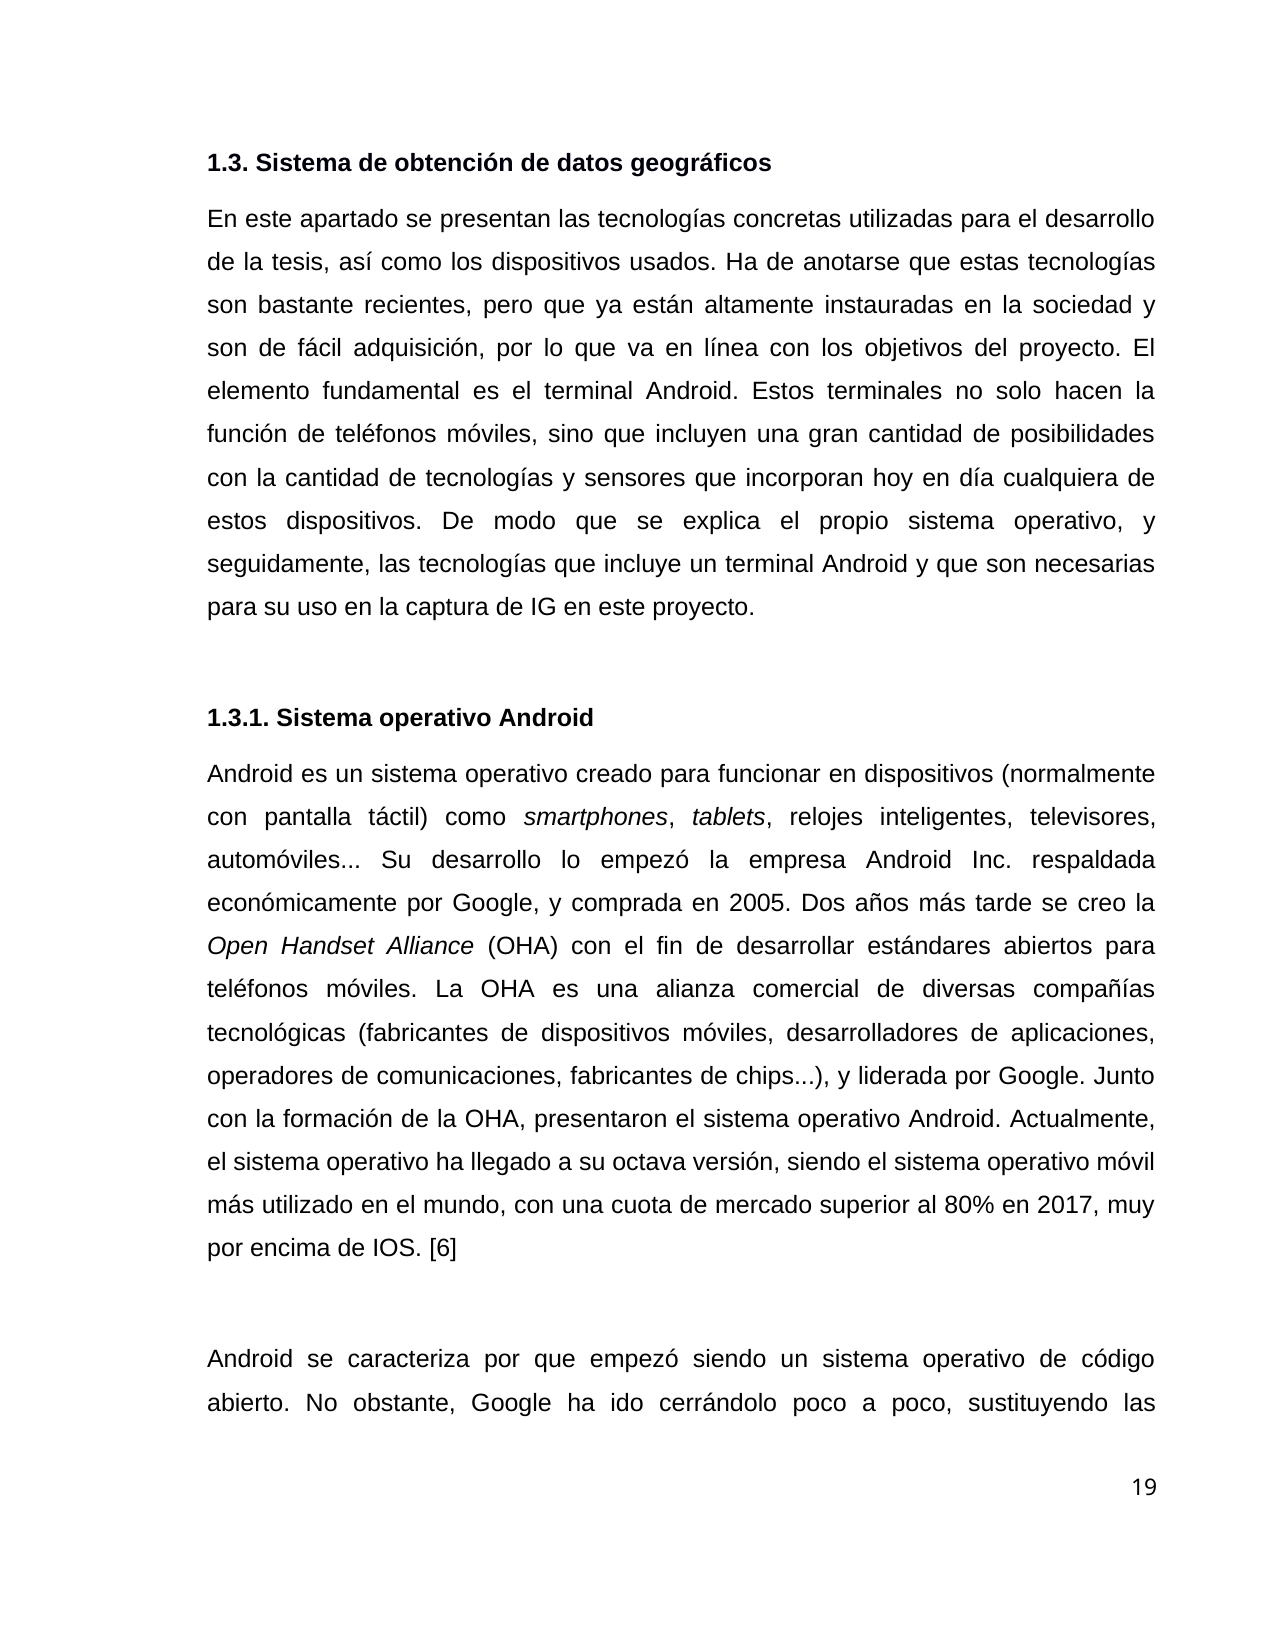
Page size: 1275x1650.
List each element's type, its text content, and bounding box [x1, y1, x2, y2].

text 1.3.1. Sistema operativo Android [207, 703, 1157, 732]
text En este apartado se presentan las tecnologías concretas utilizadas para el desarrollo de la tesis, así como los dispositivos usados. Ha de anotarse que estas tecnologías son bastante recientes, pero que ya están altamente instauradas en la sociedad y son de fácil adquisición, por lo que va en línea con los objetivos del proyecto. El elemento fundamental es el terminal Android. Estos terminales no solo hacen la función de teléfonos móviles, sino que incluyen una gran cantidad de posibilidades con la cantidad de tecnologías y sensores que incorporan hoy en día cualquiera de estos dispositivos. De modo que se explica el propio sistema operativo, y seguidamente, las tecnologías que incluye un terminal Android y que son necesarias para su uso en la captura de IG en este proyecto. [207, 204, 1157, 621]
text Android se caracteriza por que empezó siendo un sistema operativo de código abierto. No obstante, Google ha ido cerrándolo poco a poco, sustituyendo las [207, 1344, 1157, 1416]
text 1.3. Sistema de obtención de datos geográficos [207, 148, 1157, 177]
text Android es un sistema operativo creado para funcionar en dispositivos (normalmente con pantalla táctil) como smartphones, tablets, relojes inteligentes, televisores, automóviles... Su desarrollo lo empezó la empresa Android Inc. respaldada económicamente por Google, y comprada en 2005. Dos años más tarde se creo la Open Handset Alliance (OHA) con el fin de desarrollar estándares abiertos para teléfonos móviles. La OHA es una alianza comercial de diversas compañías tecnológicas (fabricantes de dispositivos móviles, desarrolladores de aplicaciones, operadores de comunicaciones, fabricantes de chips...), y liderada por Google. Junto con la formación de la OHA, presentaron el sistema operativo Android. Actualmente, el sistema operativo ha llegado a su octava versión, siendo el sistema operativo móvil más utilizado en el mundo, con una cuota de mercado superior al 80% en 2017, muy por encima de IOS. [6] [207, 759, 1157, 1262]
